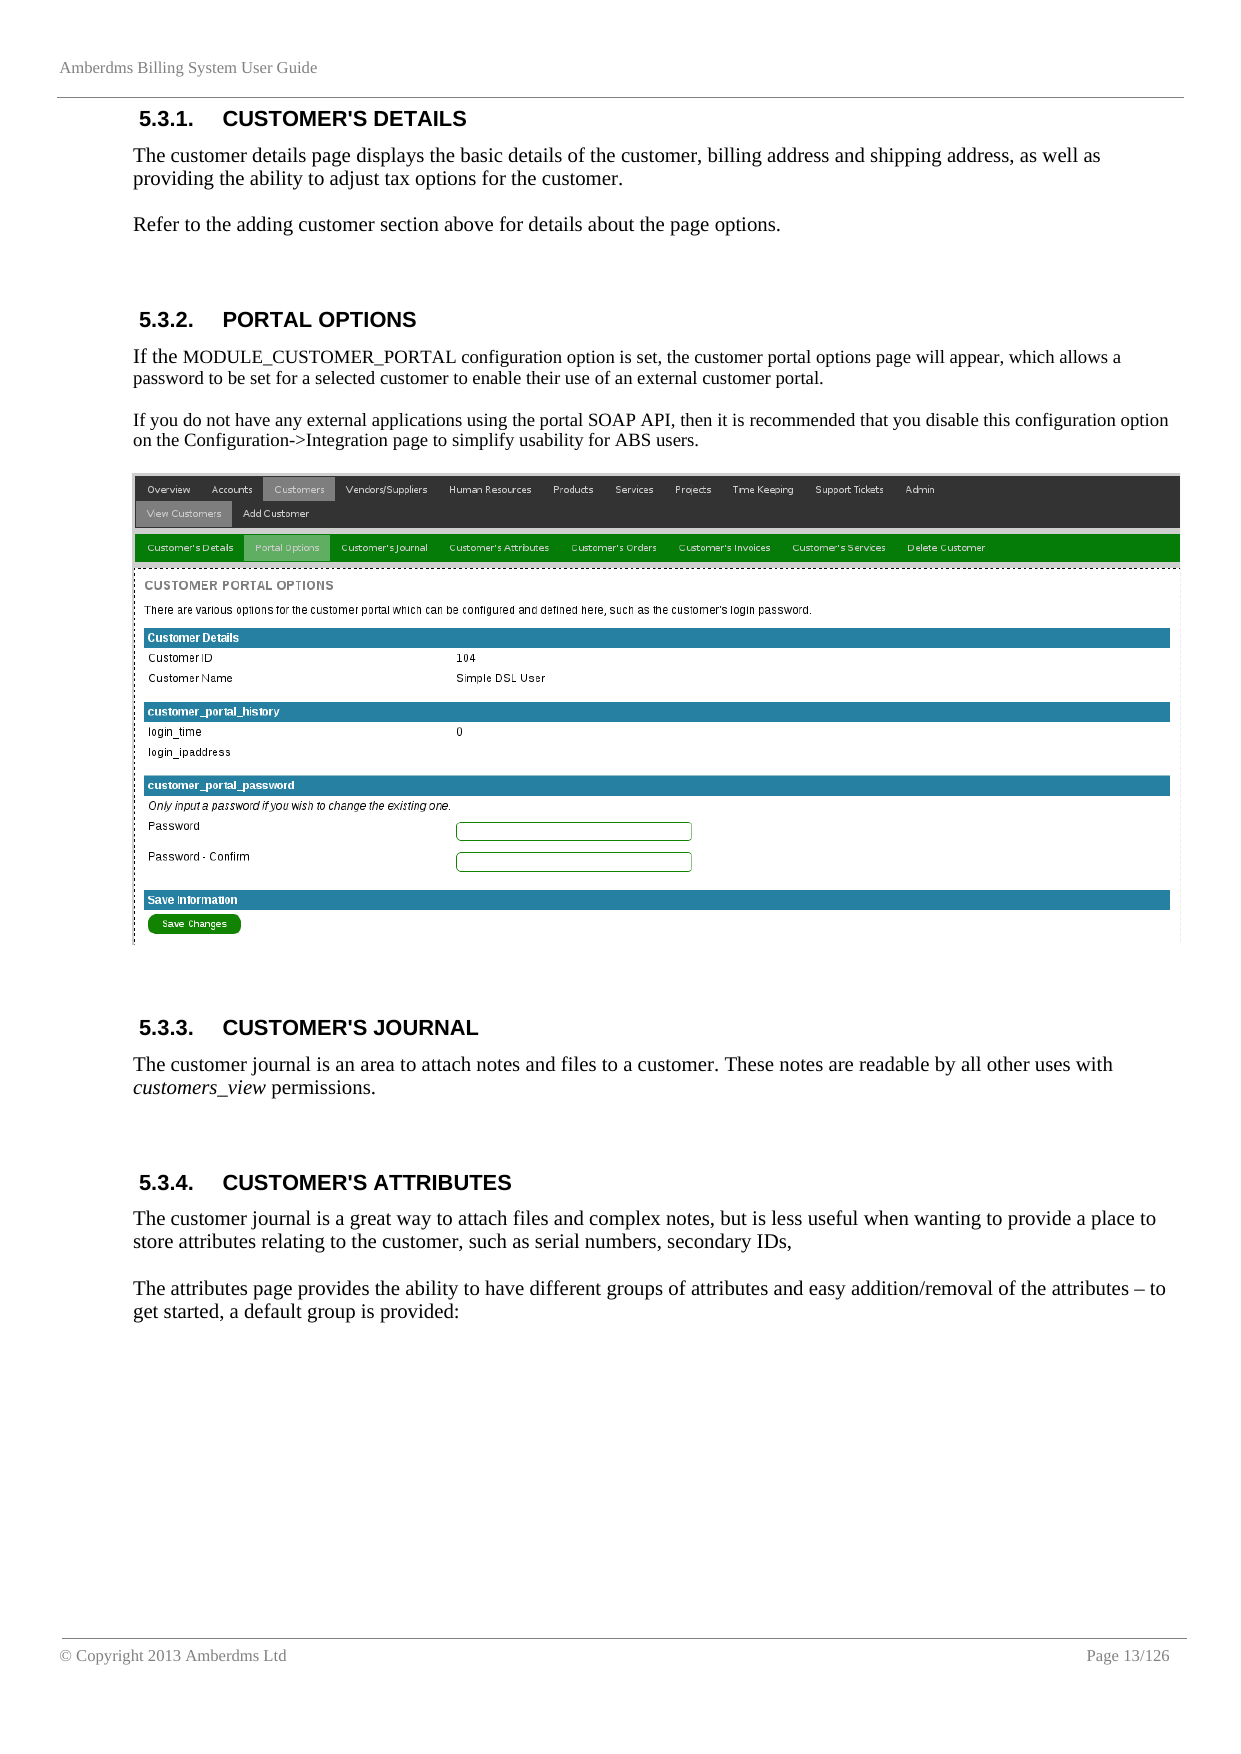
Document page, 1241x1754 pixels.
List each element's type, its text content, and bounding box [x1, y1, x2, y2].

text The attributes page provides the ability to have different groups of attributes and easy addition/removal of the attributes – to get started, a default group is provided: [133, 1277, 1181, 1323]
text If the MODULE_CUSTOMER_PORTAL configuration option is set, the customer portal options page will appear, which allows a password to be set for a selected customer to enable their use of an external customer portal. [133, 345, 1181, 388]
text The customer details page displays the basic details of the customer, billing address and shipping address, as well as providing the ability to adjust tax options for the customer. [133, 144, 1181, 190]
text Refer to the adding customer section above for details about the page options. [133, 213, 1181, 236]
text If you do not have any external applications using the portal SOAP API, then it is recommended that you disable this configuration option on the Configuration->Integration page to simplify usability for ABS users. [133, 409, 1181, 451]
text The customer journal is an area to attach notes and files to a customer. These notes are readable by all other uses with customers_view permissions. [133, 1053, 1181, 1099]
subtitle Portal Options [133, 308, 1181, 332]
subtitle Customer's Details [133, 107, 1181, 131]
subtitle Customer's Attributes [133, 1170, 1181, 1195]
text The customer journal is a great way to attach files and complex notes, but is less useful when wanting to provide a place to store attributes relating to the customer, such as serial numbers, secondary IDs, [133, 1207, 1181, 1253]
picture [132, 473, 1181, 945]
subtitle Customer's Journal [133, 1016, 1181, 1040]
